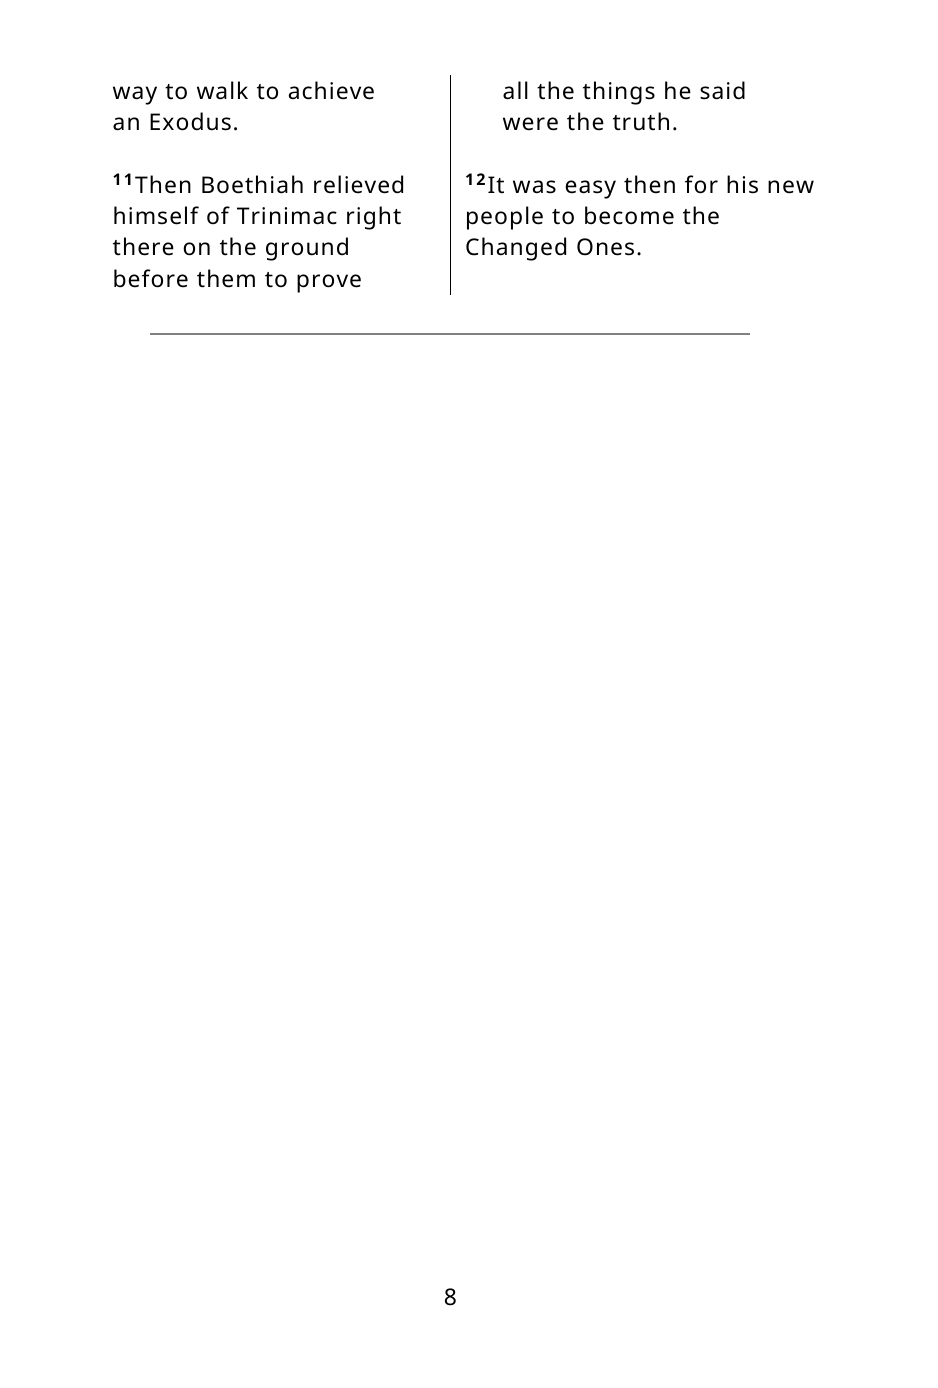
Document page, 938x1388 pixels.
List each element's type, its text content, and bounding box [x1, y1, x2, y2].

text 11Then Boethiah relieved himself of Trinimac right there on the ground before them to prove [112, 169, 416, 294]
text way to walk to achieve an Exodus. [112, 75, 416, 137]
text 12It was easy then for his new people to become the Changed Ones. [465, 169, 825, 262]
text all the things he said were the truth. [502, 75, 806, 137]
